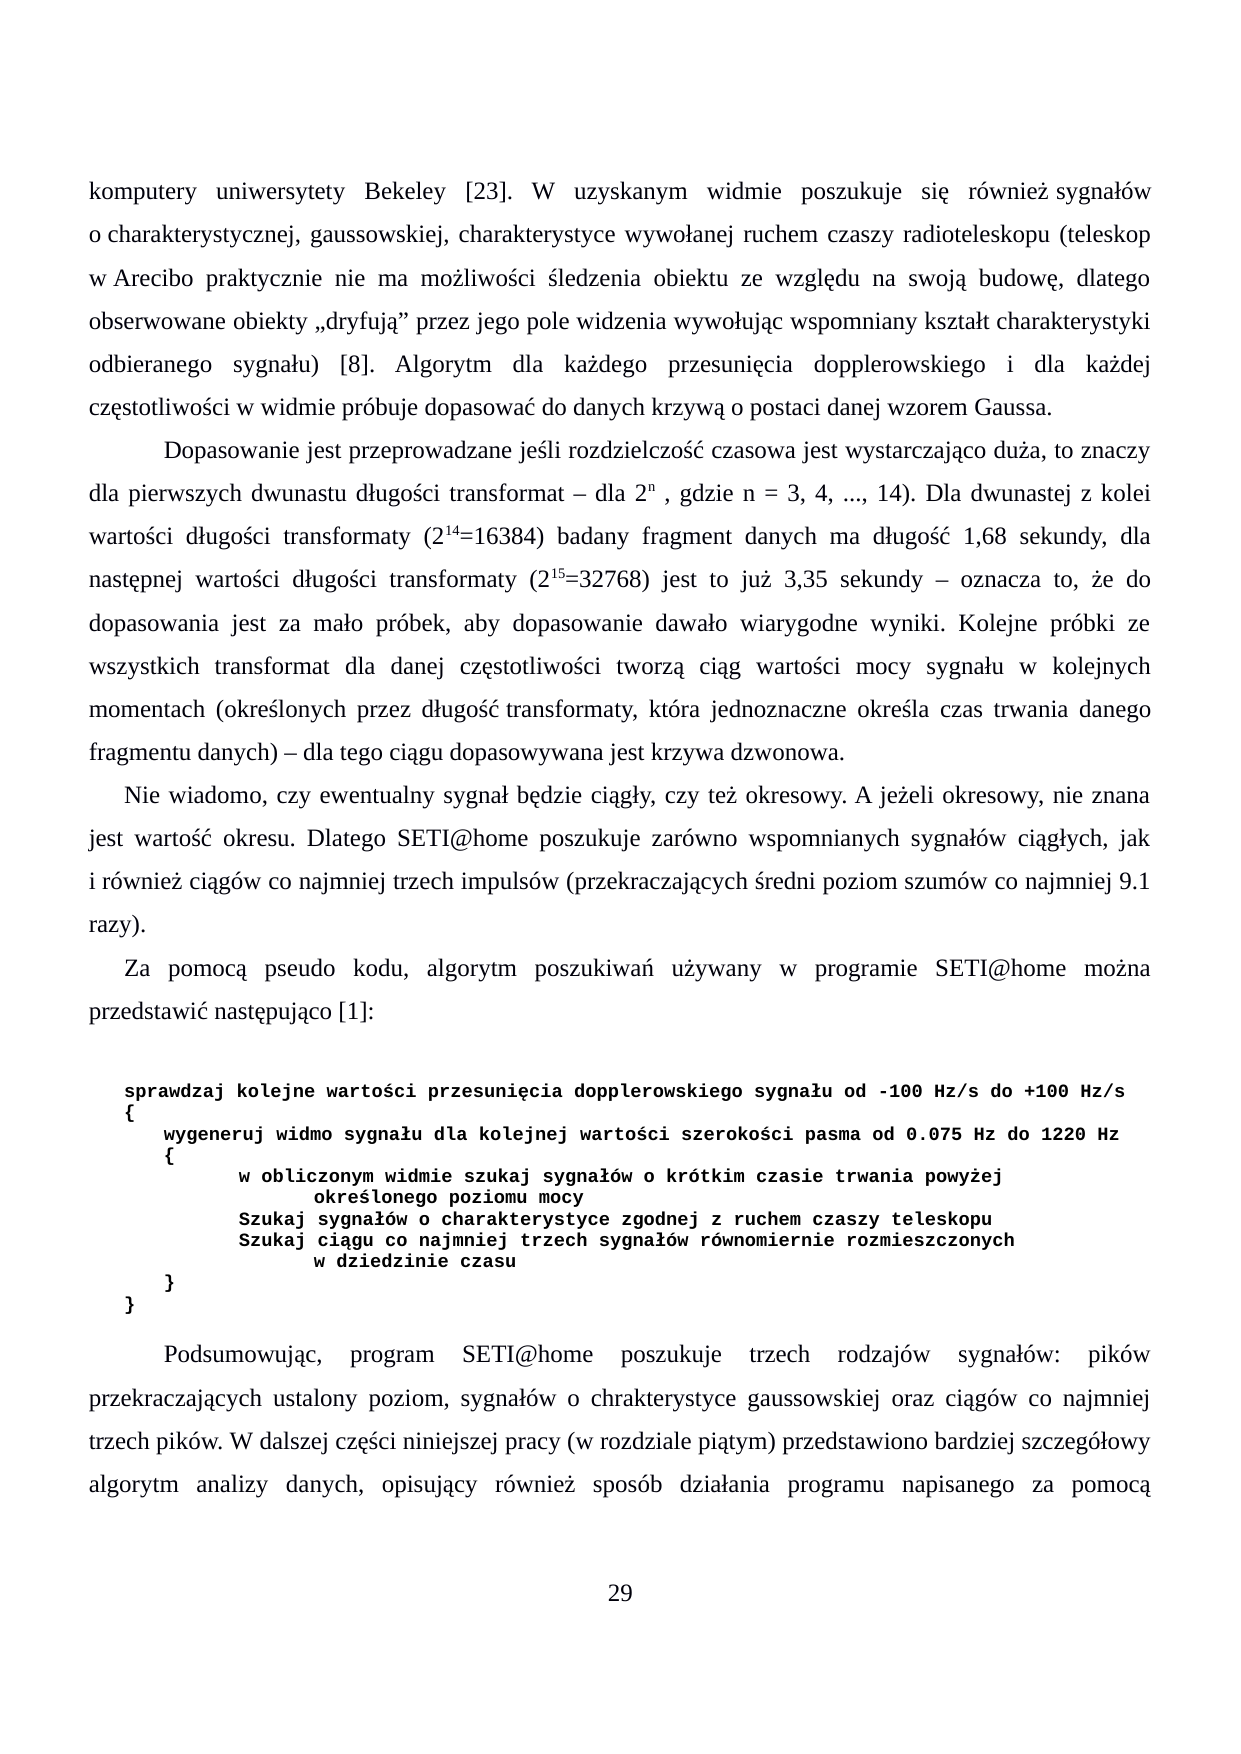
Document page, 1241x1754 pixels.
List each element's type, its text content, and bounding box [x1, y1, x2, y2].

text Szukaj sygnałów o charakterystyce zgodnej z ruchem czaszy teleskopu [88, 1209, 1152, 1231]
text w obliczonym widmie szukaj sygnałów o krótkim czasie trwania powyżej określonego poziomu mocy [88, 1167, 1152, 1209]
text Podsumowując, program SETI@home poszukuje trzech rodzajów sygnałów: pików przekraczających ustalony poziom, sygnałów o chrakterystyce gaussowskiej oraz ciągów co najmniej trzech pików. W dalszej części niniejszej pracy (w rozdziale piątym) przedstawiono bardziej szczegółowy algorytm analizy danych, opisujący również sposób działania programu napisanego za pomocą [88, 1339, 1152, 1498]
text Szukaj ciągu co najmniej trzech sygnałów równomiernie rozmieszczonych w dziedzinie czasu [88, 1231, 1152, 1273]
text { [88, 1146, 1152, 1167]
text { [88, 1103, 1152, 1124]
text Dopasowanie jest przeprowadzane jeśli rozdzielczość czasowa jest wystarczająco duża, to znaczy dla pierwszych dwunastu długości transformat – dla 2n , gdzie n = 3, 4, ..., 14). Dla dwunastej z kolei wartości długości transformaty (214=16384) badany fragment danych ma długość 1,68 sekundy, dla następnej wartości długości transformaty (215=32768) jest to już 3,35 sekundy – oznacza to, że do dopasowania jest za mało próbek, aby dopasowanie dawało wiarygodne wyniki. Kolejne próbki ze wszystkich transformat dla danej częstotliwości tworzą ciąg wartości mocy sygnału w kolejnych momentach (określonych przez długość transformaty, która jednoznaczne określa czas trwania danego fragmentu danych) – dla tego ciągu dopasowywana jest krzywa dzwonowa. [88, 435, 1152, 766]
text Nie wiadomo, czy ewentualny sygnał będzie ciągły, czy też okresowy. A jeżeli okresowy, nie znana jest wartość okresu. Dlatego SETI@home poszukuje zarówno wspomnianych sygnałów ciągłych, jak i również ciągów co najmniej trzech impulsów (przekraczających średni poziom szumów co najmniej 9.1 razy). [88, 780, 1152, 938]
text komputery uniwersytety Bekeley [23]. W uzyskanym widmie poszukuje się również sygnałów o charakterystycznej, gaussowskiej, charakterystyce wywołanej ruchem czaszy radioteleskopu (teleskop w Arecibo praktycznie nie ma możliwości śledzenia obiektu ze względu na swoją budowę, dlatego obserwowane obiekty „dryfują” przez jego pole widzenia wywołując wspomniany kształt charakterystyki odbieranego sygnału) [8]. Algorytm dla każdego przesunięcia dopplerowskiego i dla każdej częstotliwości w widmie próbuje dopasować do danych krzywą o postaci danej wzorem Gaussa. [88, 176, 1152, 421]
text Za pomocą pseudo kodu, algorytm poszukiwań używany w programie SETI@home można przedstawić następująco [1]: [88, 953, 1152, 1024]
text } [88, 1273, 1152, 1294]
text } [88, 1294, 1152, 1316]
text sprawdzaj kolejne wartości przesunięcia dopplerowskiego sygnału od -100 Hz/s do +100 Hz/s [88, 1082, 1152, 1103]
text wygeneruj widmo sygnału dla kolejnej wartości szerokości pasma od 0.075 Hz do 1220 Hz [88, 1124, 1152, 1146]
